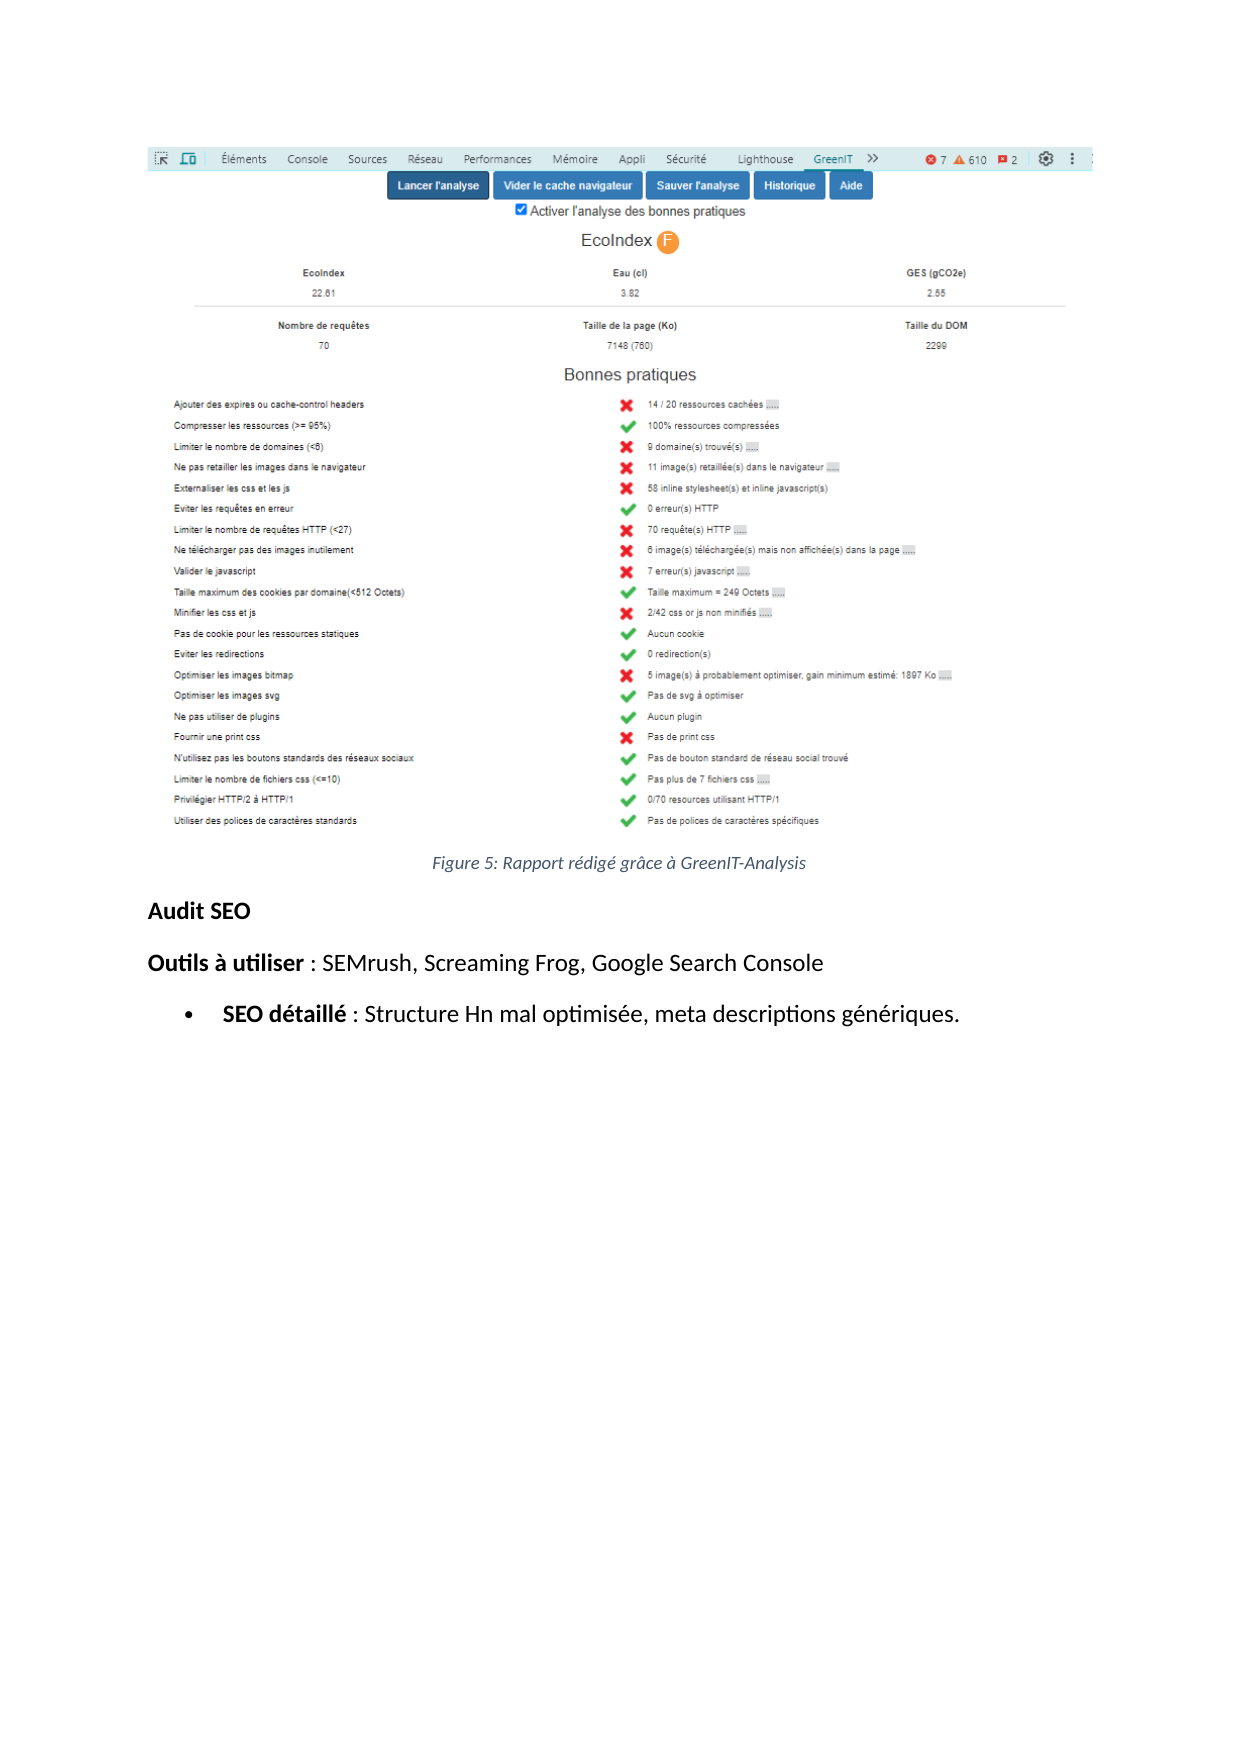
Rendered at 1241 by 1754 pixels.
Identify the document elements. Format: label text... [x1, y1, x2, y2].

text Figure 5: Rapport rédigé grâce à GreenIT-Analysis [148, 852, 1093, 874]
text Outils à utiliser : SEMrush, Screaming Frog, Google Search Console [148, 947, 1093, 977]
text Audit SEO [148, 895, 1093, 926]
list SEO détaillé : Structure Hn mal optimisée, meta descriptions génériques. [185, 999, 1093, 1029]
